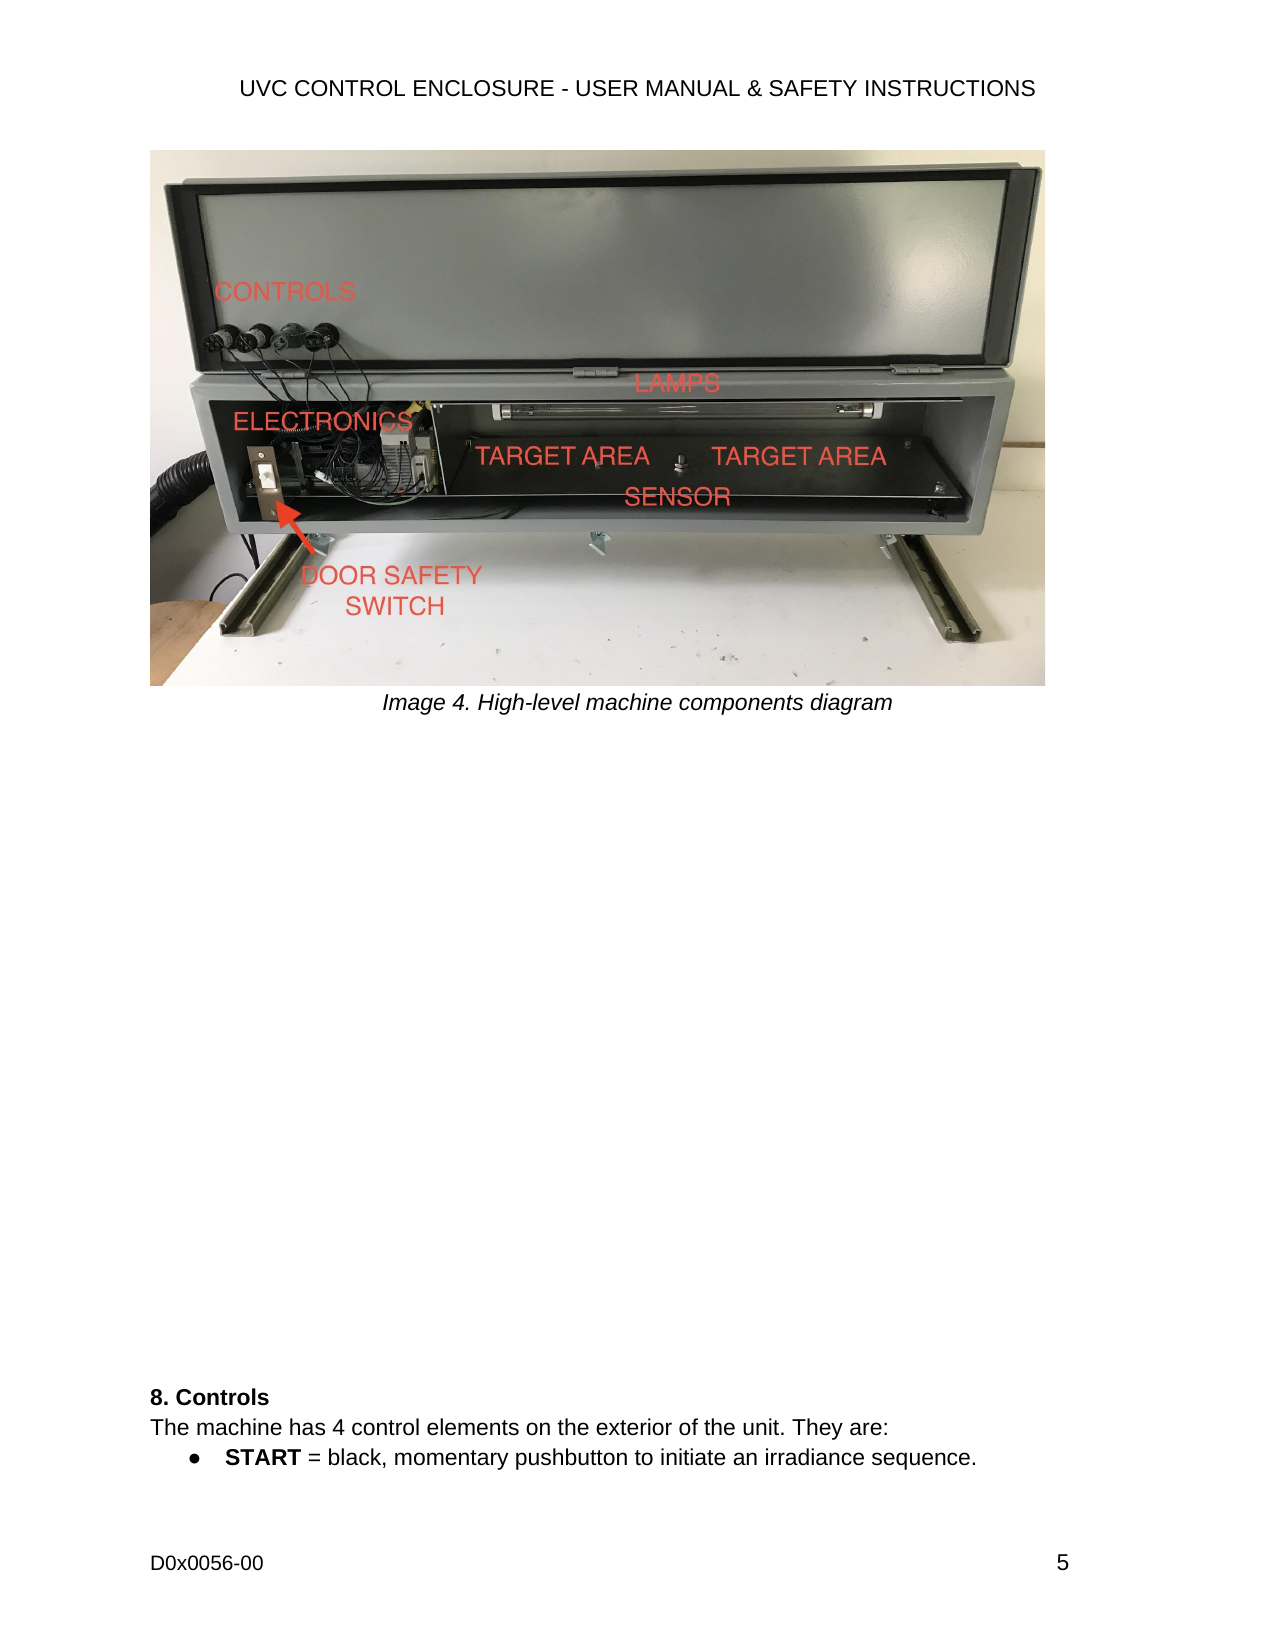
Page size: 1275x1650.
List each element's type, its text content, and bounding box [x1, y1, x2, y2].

text 8. Controls [150, 1384, 1125, 1410]
picture [150, 150, 1046, 686]
text The machine has 4 control elements on the exterior of the unit. They are: [150, 1414, 1125, 1440]
text Image 4. High-level machine components diagram [150, 689, 1125, 715]
list START = black, momentary pushbutton to initiate an irradiance sequence. [187, 1444, 1125, 1471]
